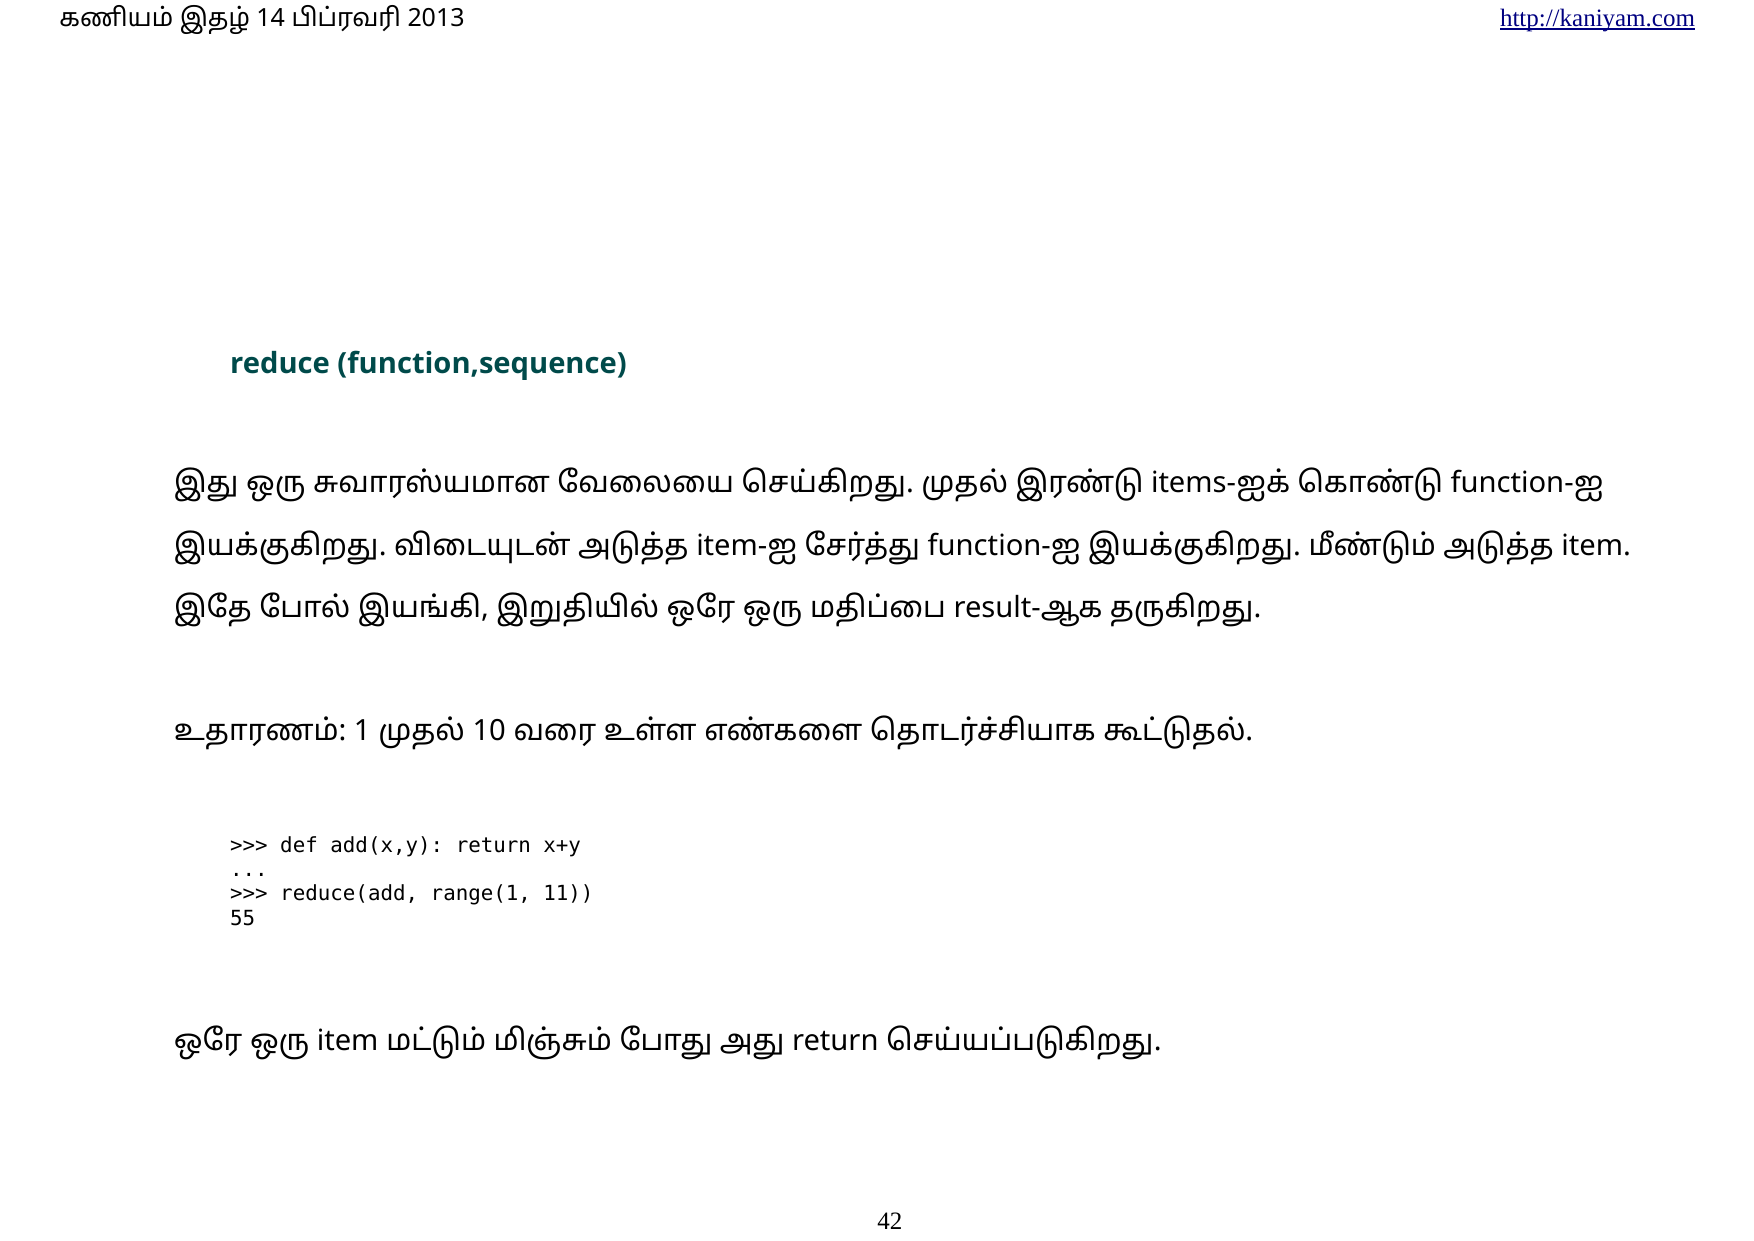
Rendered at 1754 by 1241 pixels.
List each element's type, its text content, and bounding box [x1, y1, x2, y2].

text ஒரே ஒரு item மட்டும் மிஞ்சும் போது அது return செய்யப்படுகிறது. [174, 959, 1695, 1121]
text >>> reduce(add, range(1, 11)) [174, 881, 1695, 906]
text reduce (function,sequence) [174, 342, 1695, 382]
text >>> def add(x,y): return x+y [174, 833, 1695, 857]
text ... [174, 857, 1695, 881]
text 55 [174, 906, 1695, 930]
text இது ஒரு சுவாரஸ்யமான வேலையை செய்கிறது. முதல் இரண்டு items-ஐக் கொண்டு function-ஐ இயக்குகிறது. விடையுடன் அடுத்த item-ஐ சேர்த்து function-ஐ இயக்குகிறது. மீண்டும் அடுத்த item. இதே போல் இயங்கி, இறுதியில் ஒரே ஒரு மதிப்பை result-ஆக தருகிறது. உதாரணம்: 1 முதல் 10 வரை உள்ள எண்களை தொடர்ச்சியாக கூட்டுதல். [174, 402, 1695, 752]
